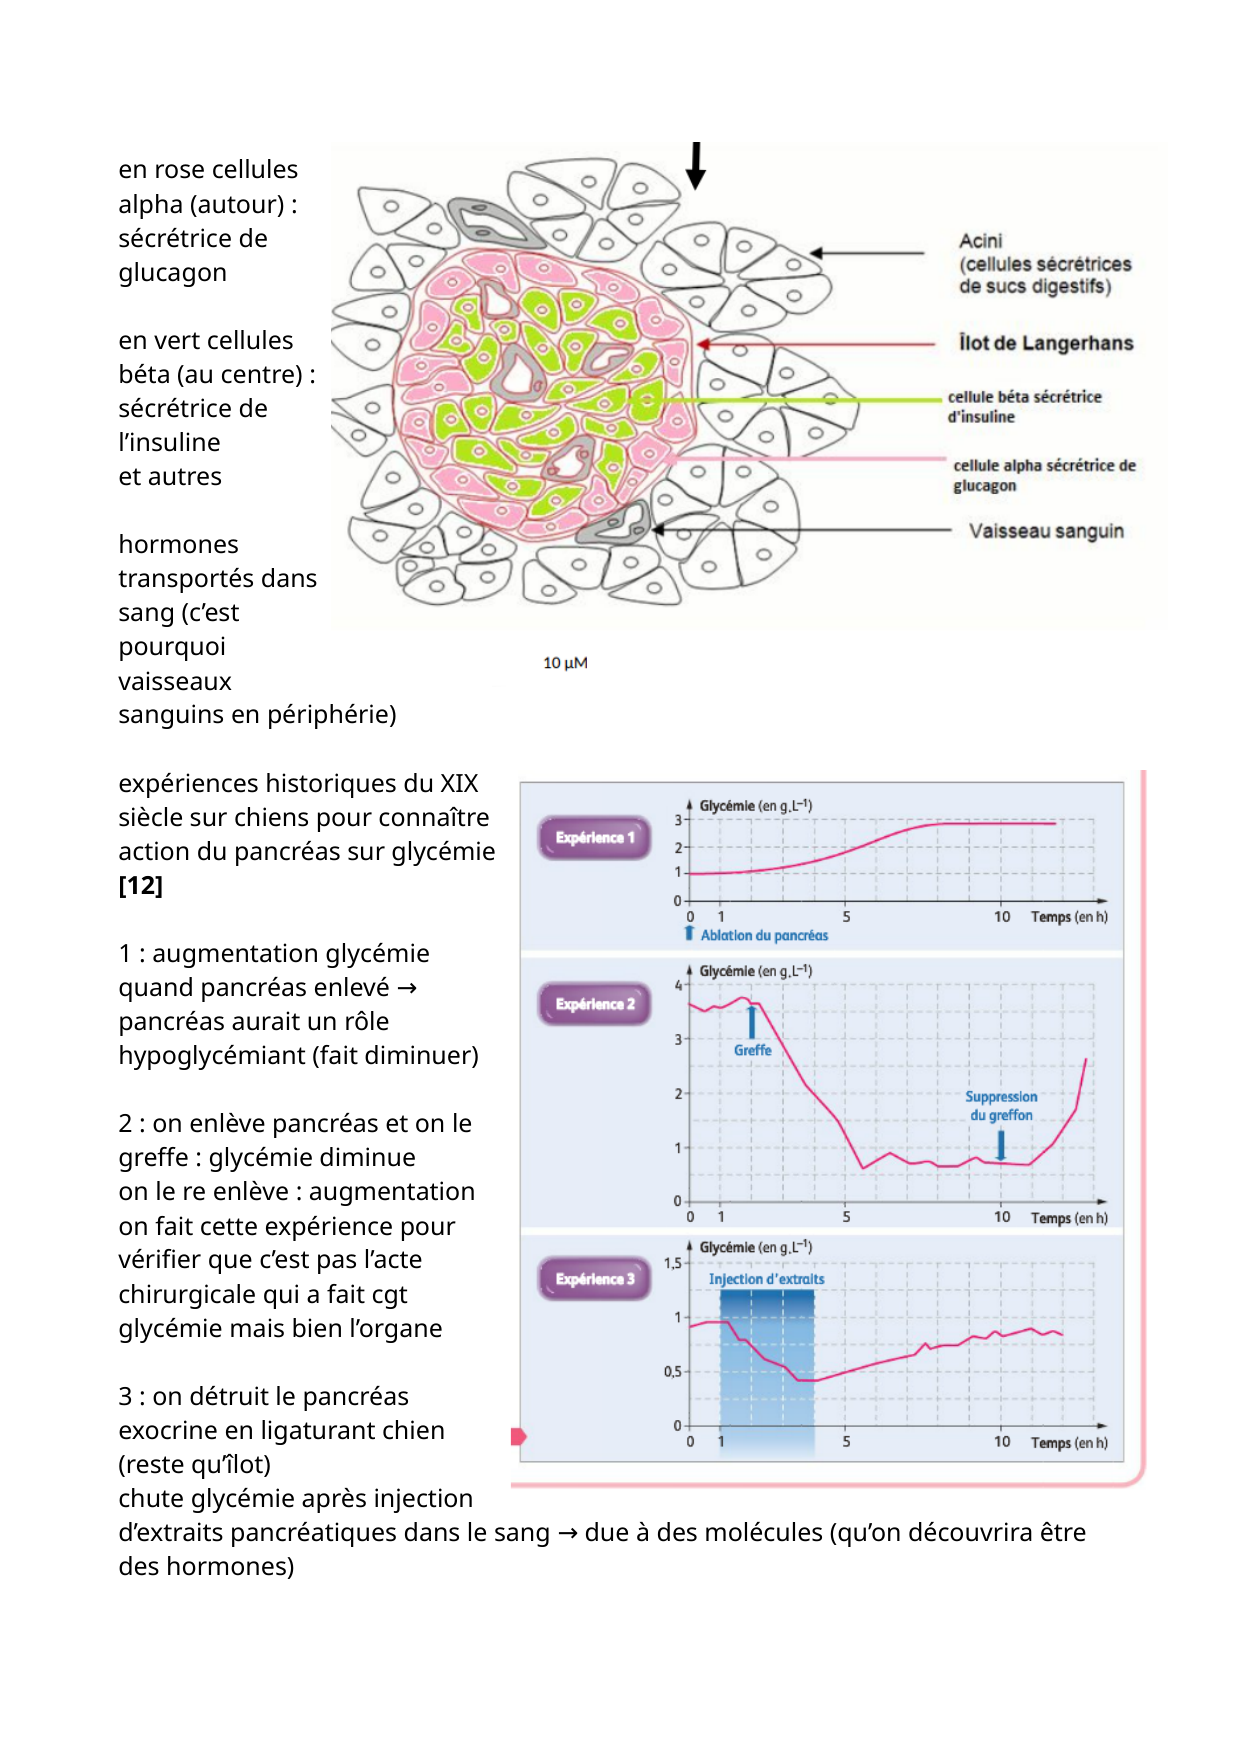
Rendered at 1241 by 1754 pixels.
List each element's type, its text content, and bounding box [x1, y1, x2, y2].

text on fait cette expérience pour vérifier que c’est pas l’acte chirurgicale qui a fait cgt glycémie mais bien l’organe [118, 1208, 510, 1344]
text hormones transportés dans sang (c’est pourquoi vaisseaux sanguins en périphérie) [118, 527, 1122, 731]
text on le re enlève : augmentation [118, 1174, 510, 1208]
text chute glycémie après injection d’extraits pancréatiques dans le sang → due à des molécules (qu’on découvrira être des hormones) [118, 1481, 1122, 1583]
picture [510, 770, 1151, 1497]
text en rose cellules alpha (autour) : sécrétrice de glucagon [118, 152, 331, 288]
text expériences historiques du XIX siècle sur chiens pour connaître action du pancréas sur glycémie [12] [118, 765, 1122, 902]
text 1 : augmentation glycémie quand pancréas enlevé → pancréas aurait un rôle hypoglycémiant (fait diminuer) [118, 936, 510, 1072]
text 2 : on enlève pancréas et on le greffe : glycémie diminue [118, 1106, 510, 1174]
text en vert cellules béta (au centre) : sécrétrice de l’insuline [118, 322, 331, 459]
text et autres [118, 459, 331, 493]
picture [331, 142, 1175, 687]
text 3 : on détruit le pancréas exocrine en ligaturant chien (reste qu’îlot) [118, 1378, 510, 1481]
